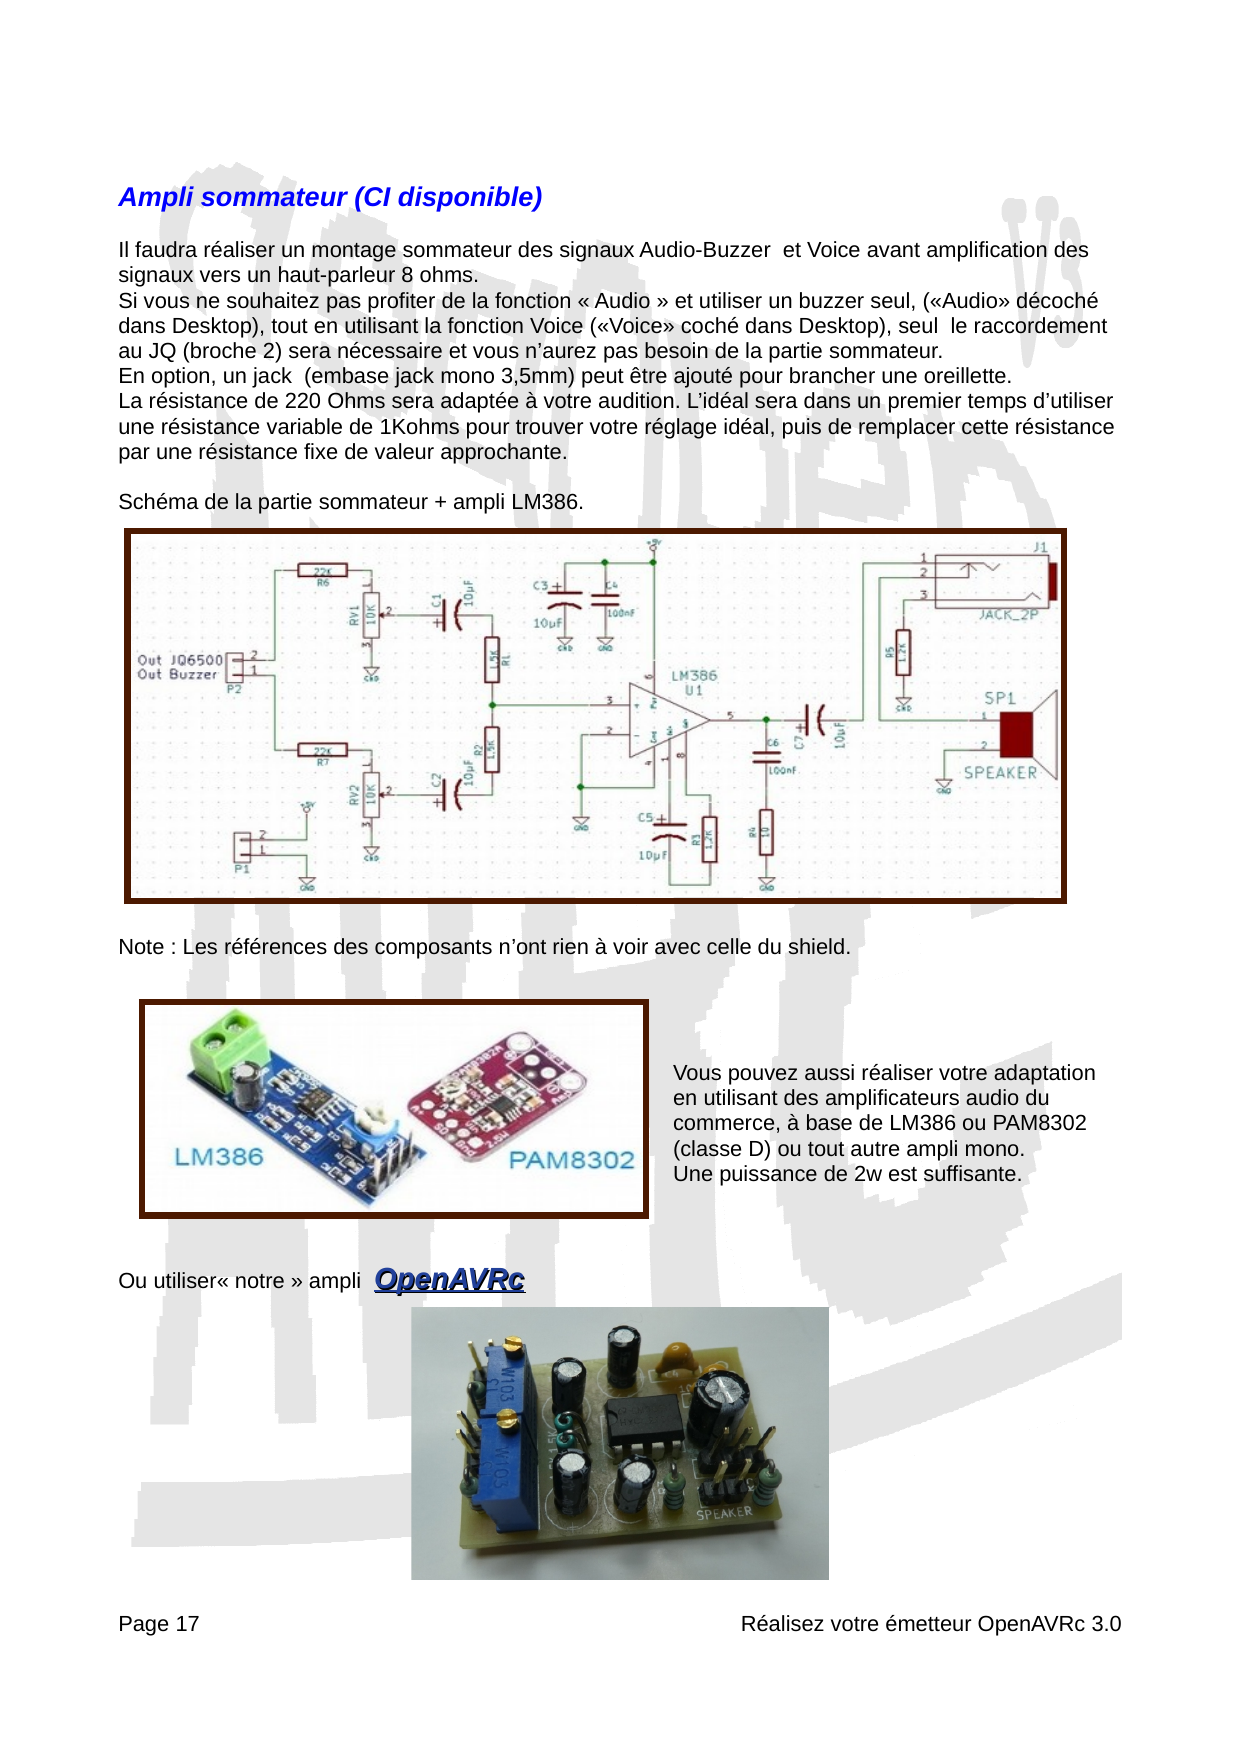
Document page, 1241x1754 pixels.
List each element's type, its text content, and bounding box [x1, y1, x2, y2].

text Ampli sommateur (CI disponible) [118, 181, 1122, 212]
text En option, un jack (embase jack mono 3,5mm) peut être ajouté pour brancher une oreillette. [118, 363, 1122, 388]
text La résistance de 220 Ohms sera adaptée à votre audition. L’idéal sera dans un premier temps d’utiliser une résistance variable de 1Kohms pour trouver votre réglage idéal, puis de remplacer cette résistance par une résistance fixe de valeur approchante. [118, 388, 1122, 464]
text Schéma de la partie sommateur + ampli LM386. [118, 489, 1122, 514]
text Une puissance de 2w est suffisante. [649, 1161, 1122, 1186]
text Si vous ne souhaitez pas profiter de la fonction « Audio » et utiliser un buzzer seul, («Audio» décoché dans Desktop), tout en utilisant la fonction Voice («Voice» coché dans Desktop), seul le raccordement au JQ (broche 2) sera nécessaire et vous n’aurez pas besoin de la partie sommateur. [118, 287, 1122, 363]
text Note : Les références des composants n’ont rien à voir avec celle du shield. [118, 934, 1122, 959]
text Il faudra réaliser un montage sommateur des signaux Audio-Buzzer et Voice avant amplification des signaux vers un haut-parleur 8 ohms. [118, 237, 1122, 287]
picture [132, 535, 1060, 897]
text Vous pouvez aussi réaliser votre adaptation en utilisant des amplificateurs audio du commerce, à base de LM386 ou PAM8302 (classe D) ou tout autre ampli mono. [649, 1060, 1122, 1161]
picture [411, 1307, 829, 1580]
text Ou utiliser« notre » ampli OpenAVRc [118, 1261, 1122, 1295]
picture [145, 1005, 643, 1212]
